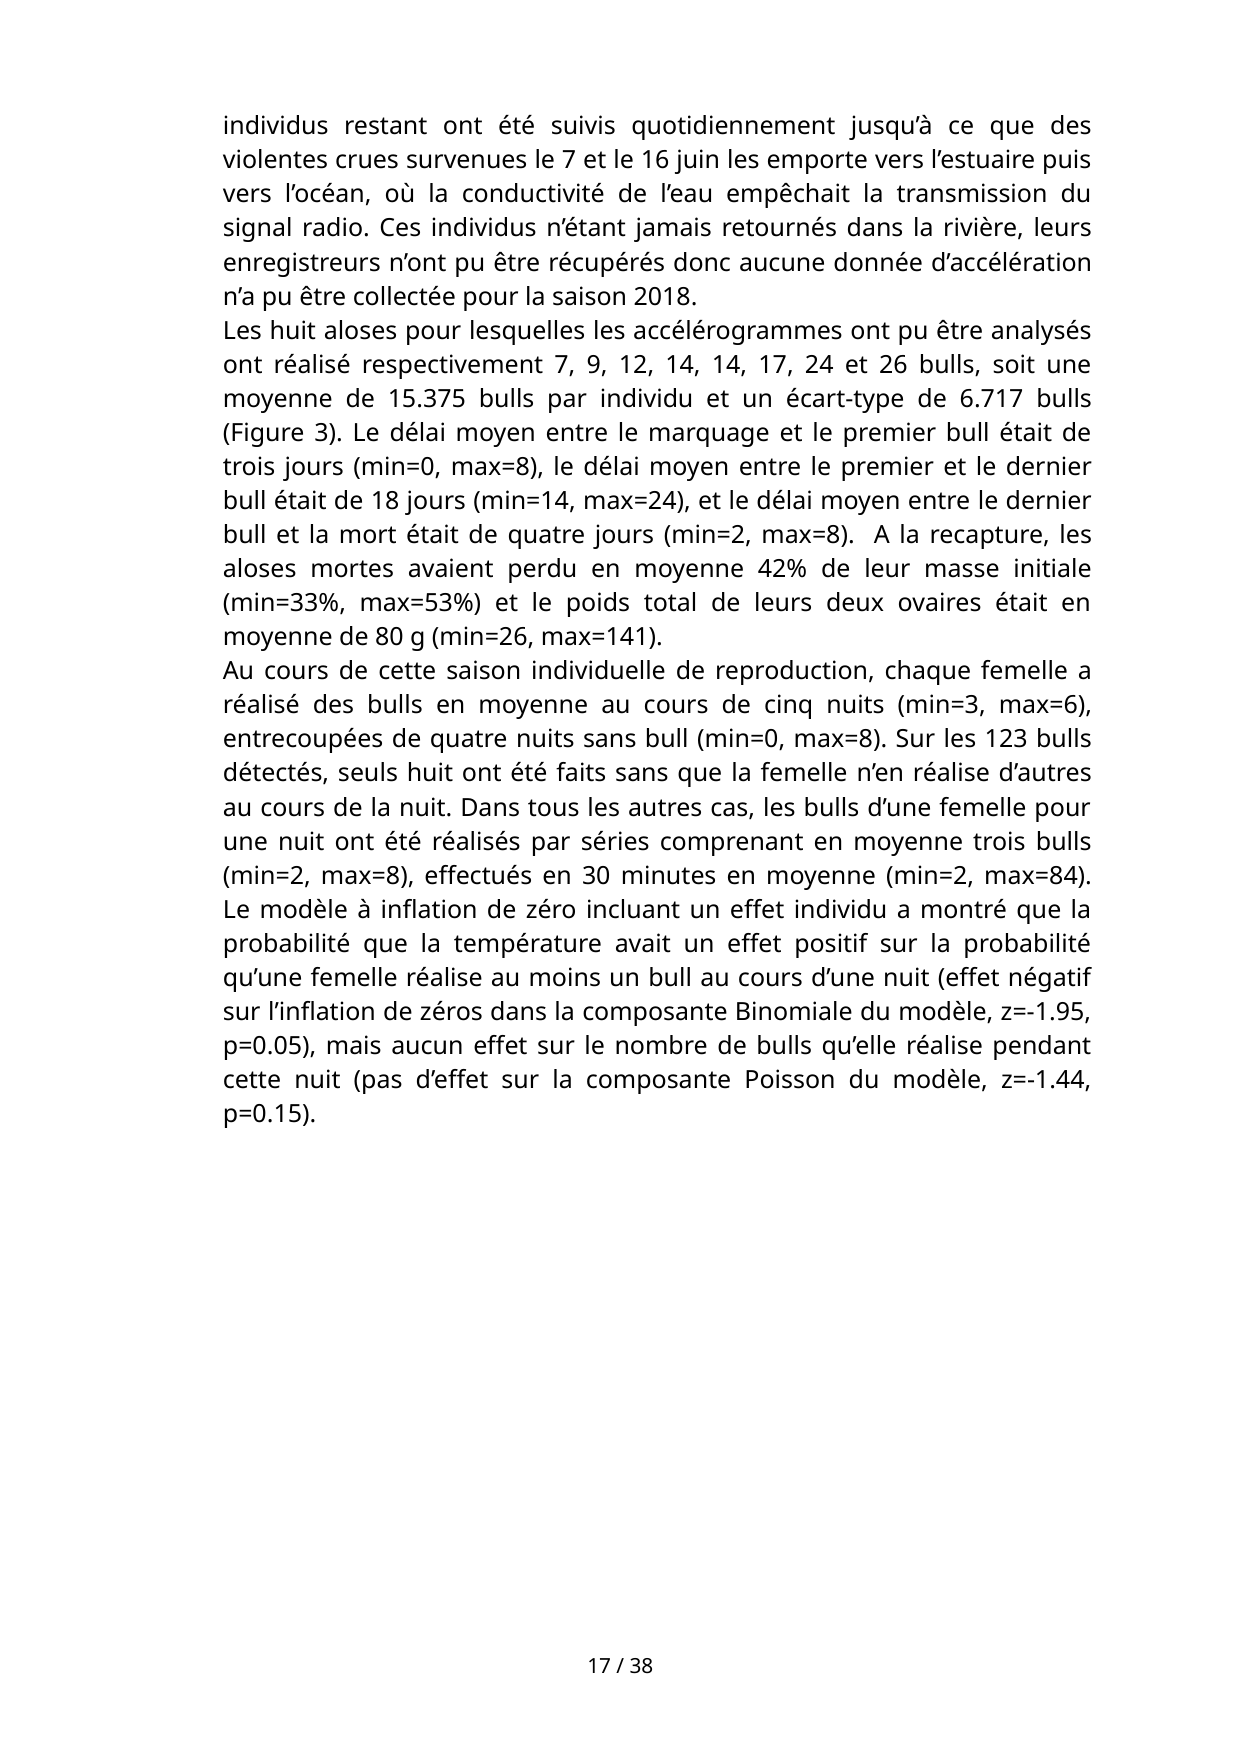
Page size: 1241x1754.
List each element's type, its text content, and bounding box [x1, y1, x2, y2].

text Au cours de cette saison individuelle de reproduction, chaque femelle a réalisé des bulls en moyenne au cours de cinq nuits (min=3, max=6), entrecoupées de quatre nuits sans bull (min=0, max=8). Sur les 123 bulls détectés, seuls huit ont été faits sans que la femelle n’en réalise d’autres au cours de la nuit. Dans tous les autres cas, les bulls d’une femelle pour une nuit ont été réalisés par séries comprenant en moyenne trois bulls (min=2, max=8), effectués en 30 minutes en moyenne (min=2, max=84). Le modèle à inflation de zéro incluant un effet individu a montré que la probabilité que la température avait un effet positif sur la probabilité qu’une femelle réalise au moins un bull au cours d’une nuit (effet négatif sur l’inflation de zéros dans la composante Binomiale du modèle, z=-1.95, p=0.05), mais aucun effet sur le nombre de bulls qu’elle réalise pendant cette nuit (pas d’effet sur la composante Poisson du modèle, z=-1.44, p=0.15). [223, 653, 1093, 1130]
text Les huit aloses pour lesquelles les accélérogrammes ont pu être analysés ont réalisé respectivement 7, 9, 12, 14, 14, 17, 24 et 26 bulls, soit une moyenne de 15.375 bulls par individu et un écart-type de 6.717 bulls (Figure 3). Le délai moyen entre le marquage et le premier bull était de trois jours (min=0, max=8), le délai moyen entre le premier et le dernier bull était de 18 jours (min=14, max=24), et le délai moyen entre le dernier bull et la mort était de quatre jours (min=2, max=8). A la recapture, les aloses mortes avaient perdu en moyenne 42% de leur masse initiale (min=33%, max=53%) et le poids total de leurs deux ovaires était en moyenne de 80 g (min=26, max=141). [223, 312, 1093, 653]
text individus restant ont été suivis quotidiennement jusqu’à ce que des violentes crues survenues le 7 et le 16 juin les emporte vers l’estuaire puis vers l’océan, où la conductivité de l’eau empêchait la transmission du signal radio. Ces individus n’étant jamais retournés dans la rivière, leurs enregistreurs n’ont pu être récupérés donc aucune donnée d’accélération n’a pu être collectée pour la saison 2018. [223, 108, 1093, 312]
